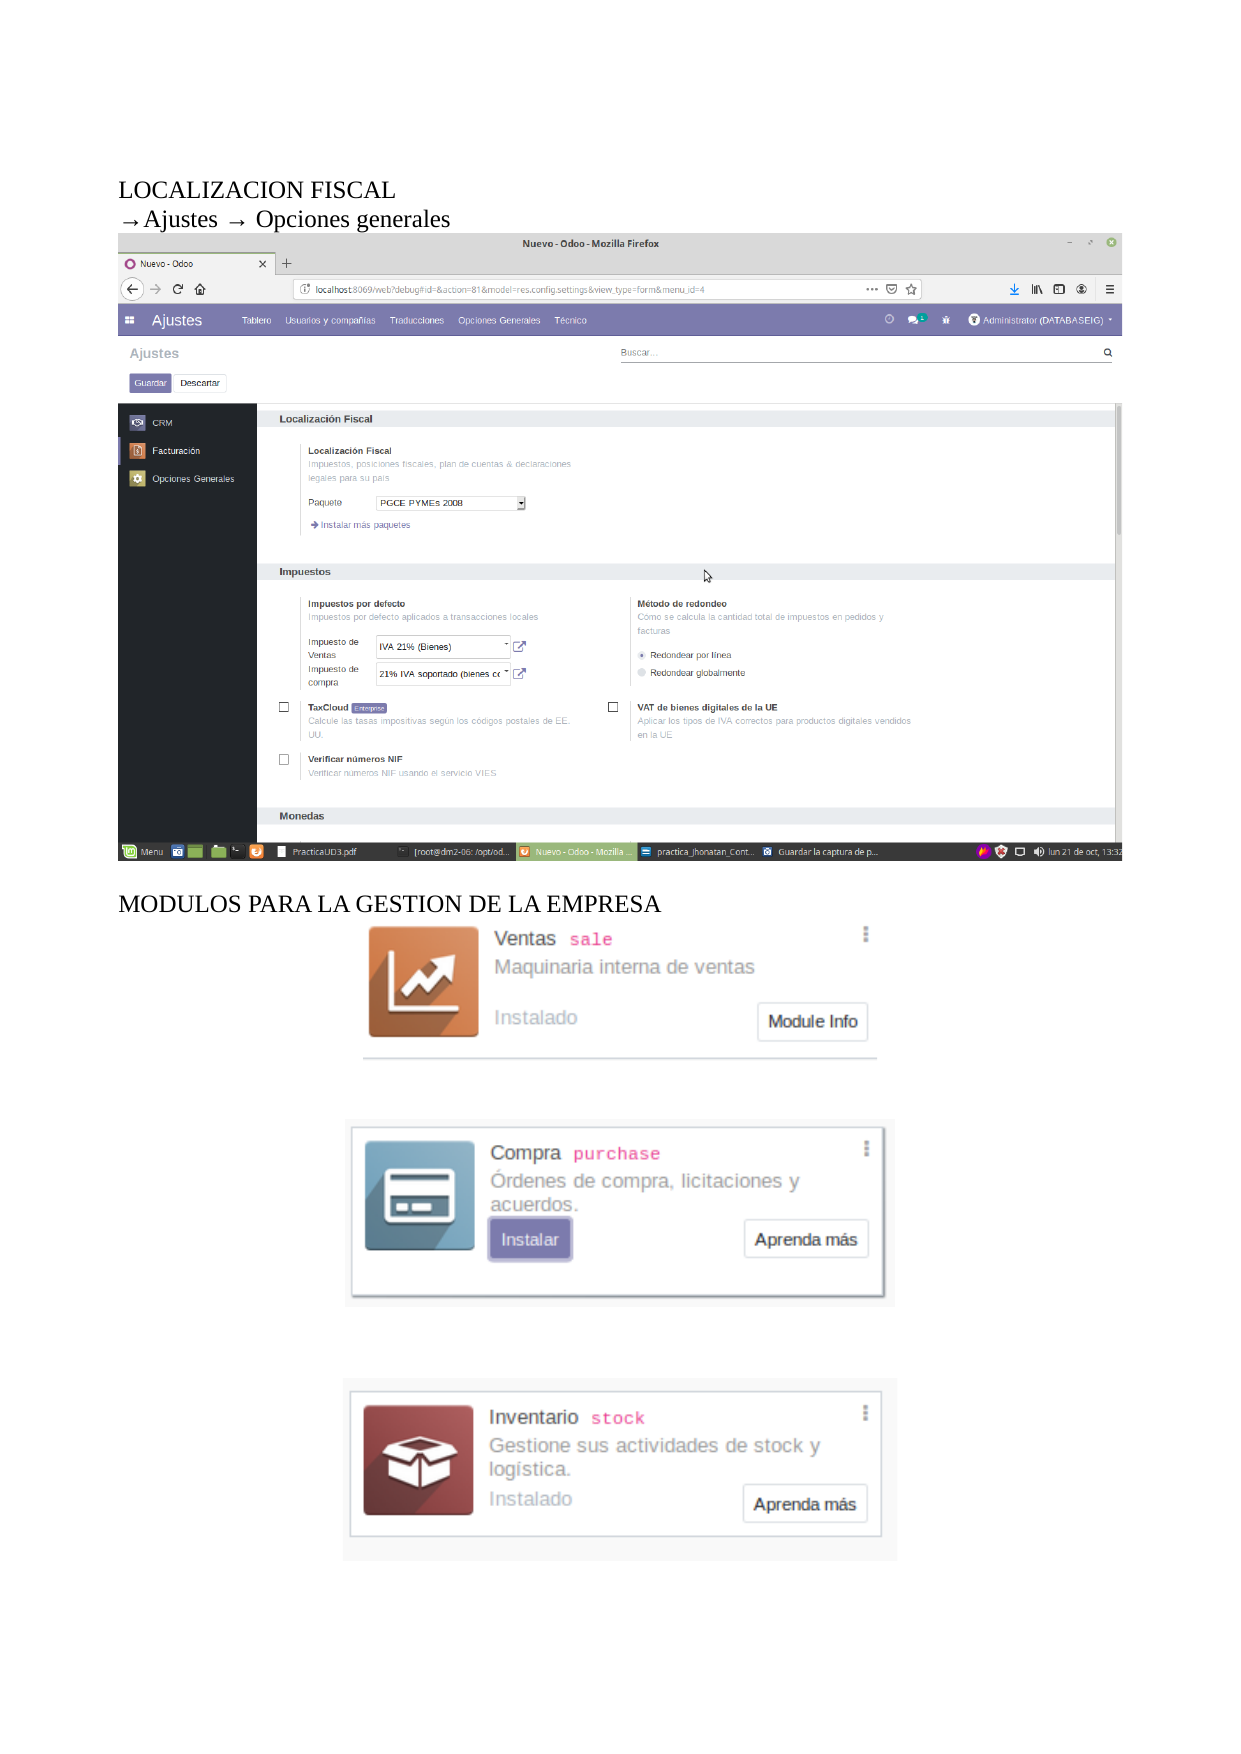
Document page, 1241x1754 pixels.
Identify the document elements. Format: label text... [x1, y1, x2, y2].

text →Ajustes → Opciones generales [118, 204, 1122, 233]
text LOCALIZACION FISCAL [118, 176, 1122, 204]
picture [363, 918, 878, 1061]
picture [342, 1378, 898, 1561]
picture [118, 233, 1123, 861]
picture [345, 1119, 895, 1307]
text MODULOS PARA LA GESTION DE LA EMPRESA [118, 889, 1122, 918]
